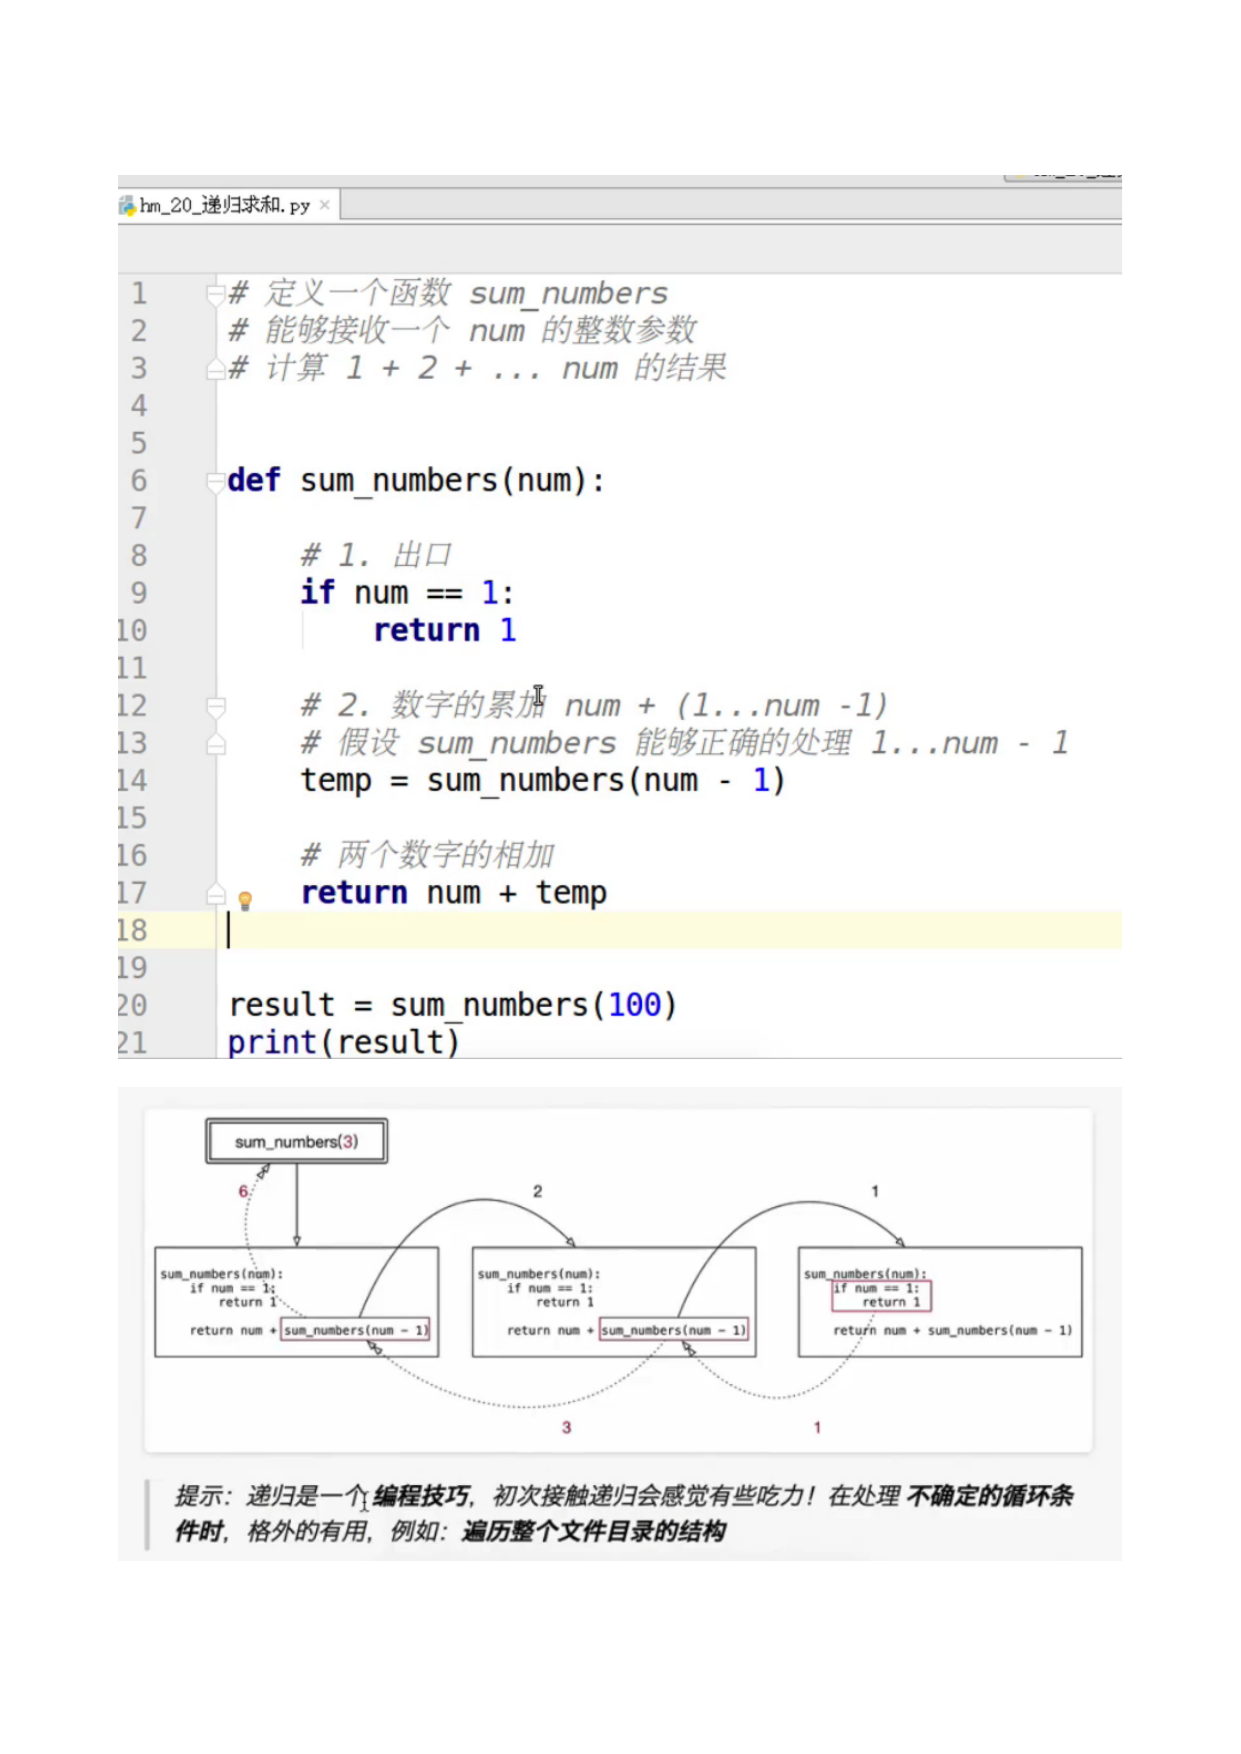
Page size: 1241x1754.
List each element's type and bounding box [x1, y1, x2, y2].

picture [118, 175, 1123, 1059]
picture [118, 1087, 1123, 1561]
